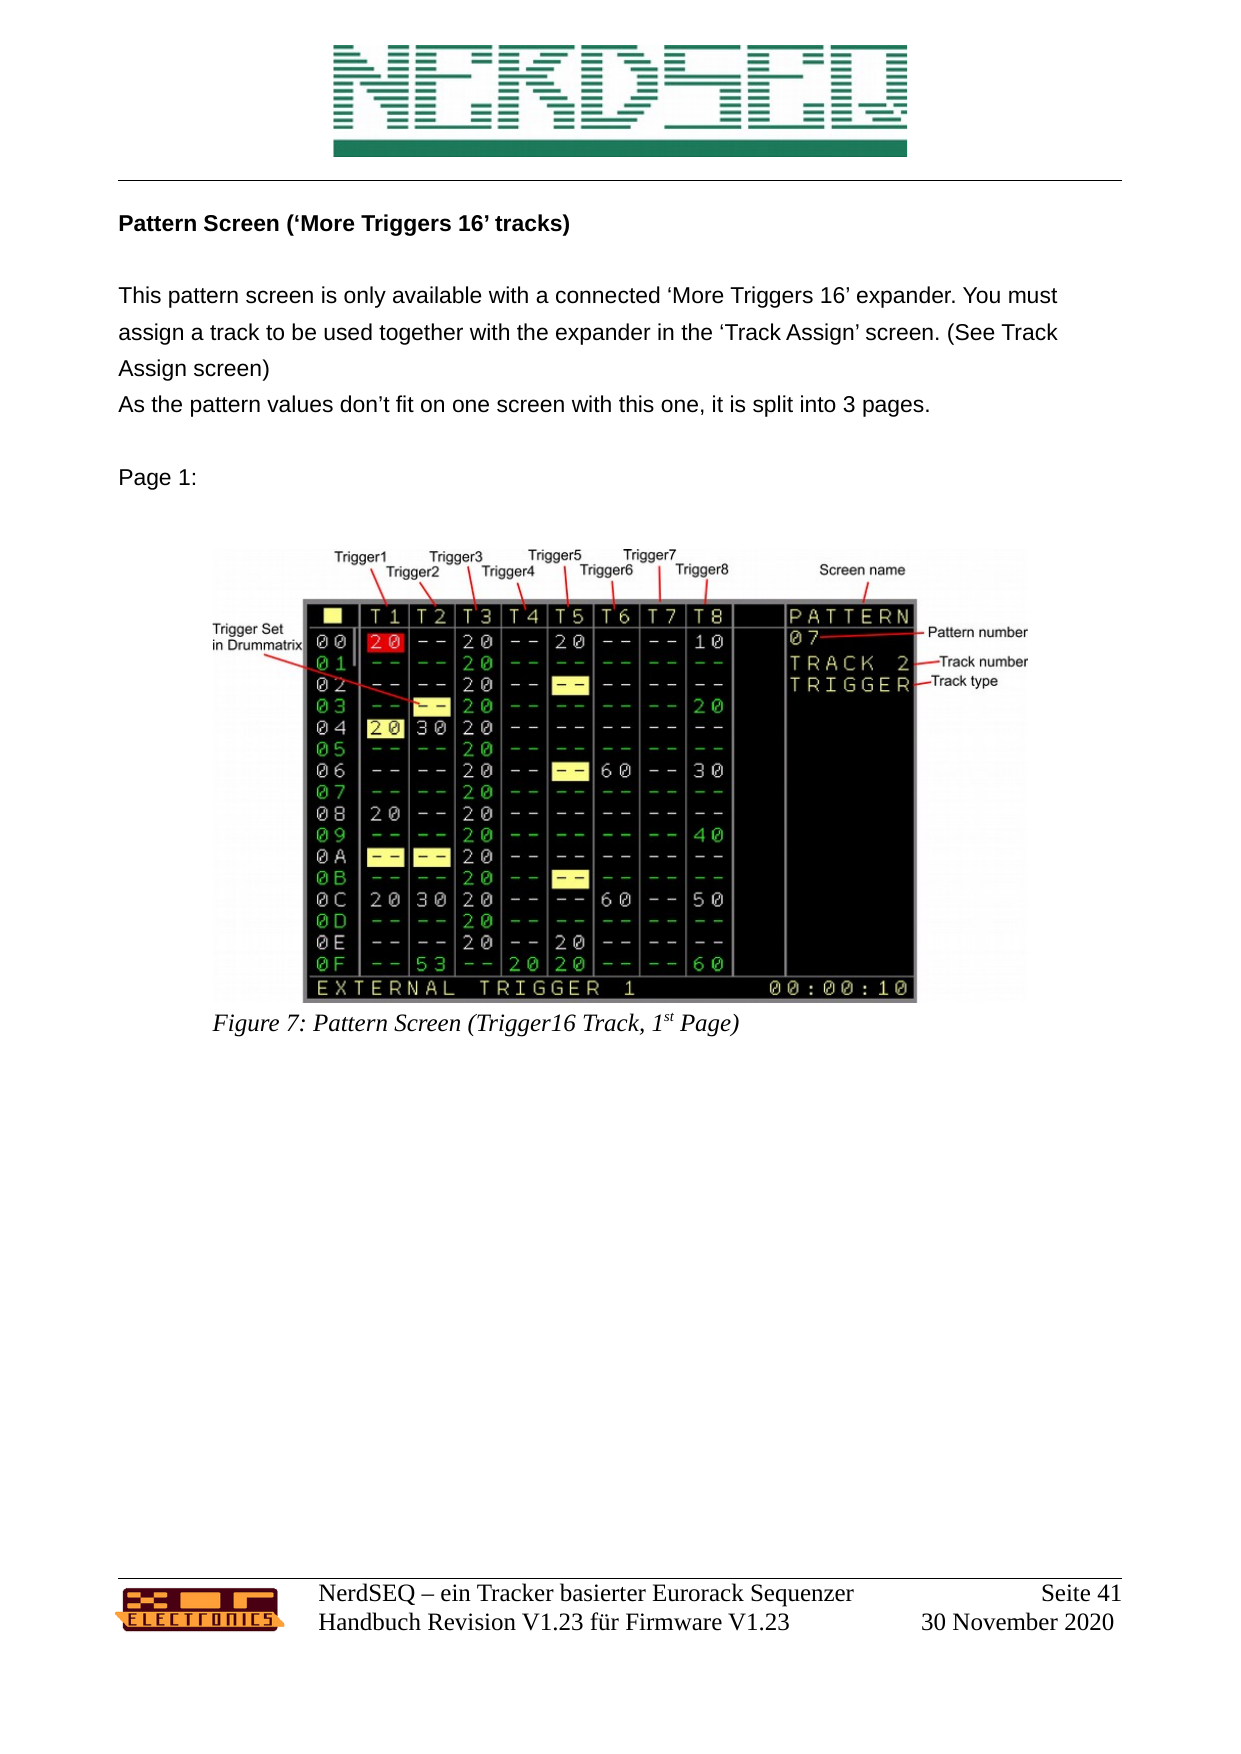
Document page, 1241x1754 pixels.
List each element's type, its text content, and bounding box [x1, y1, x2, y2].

picture [333, 45, 908, 157]
text Page 1: [118, 464, 1122, 490]
picture [115, 1584, 285, 1634]
text Figure 7: Pattern Screen (Trigger16 Track, 1st Page) [212, 1003, 1028, 1037]
picture [212, 549, 1028, 1003]
text Pattern Screen (‘More Triggers 16’ tracks) [118, 209, 1122, 236]
text This pattern screen is only available with a connected ‘More Triggers 16’ expander. You must assign a track to be used together with the expander in the ‘Track Assign’ screen. (See Track Assign screen) [118, 282, 1122, 381]
text As the pattern values don’t fit on one screen with this one, it is split into 3 pages. [118, 391, 1122, 418]
